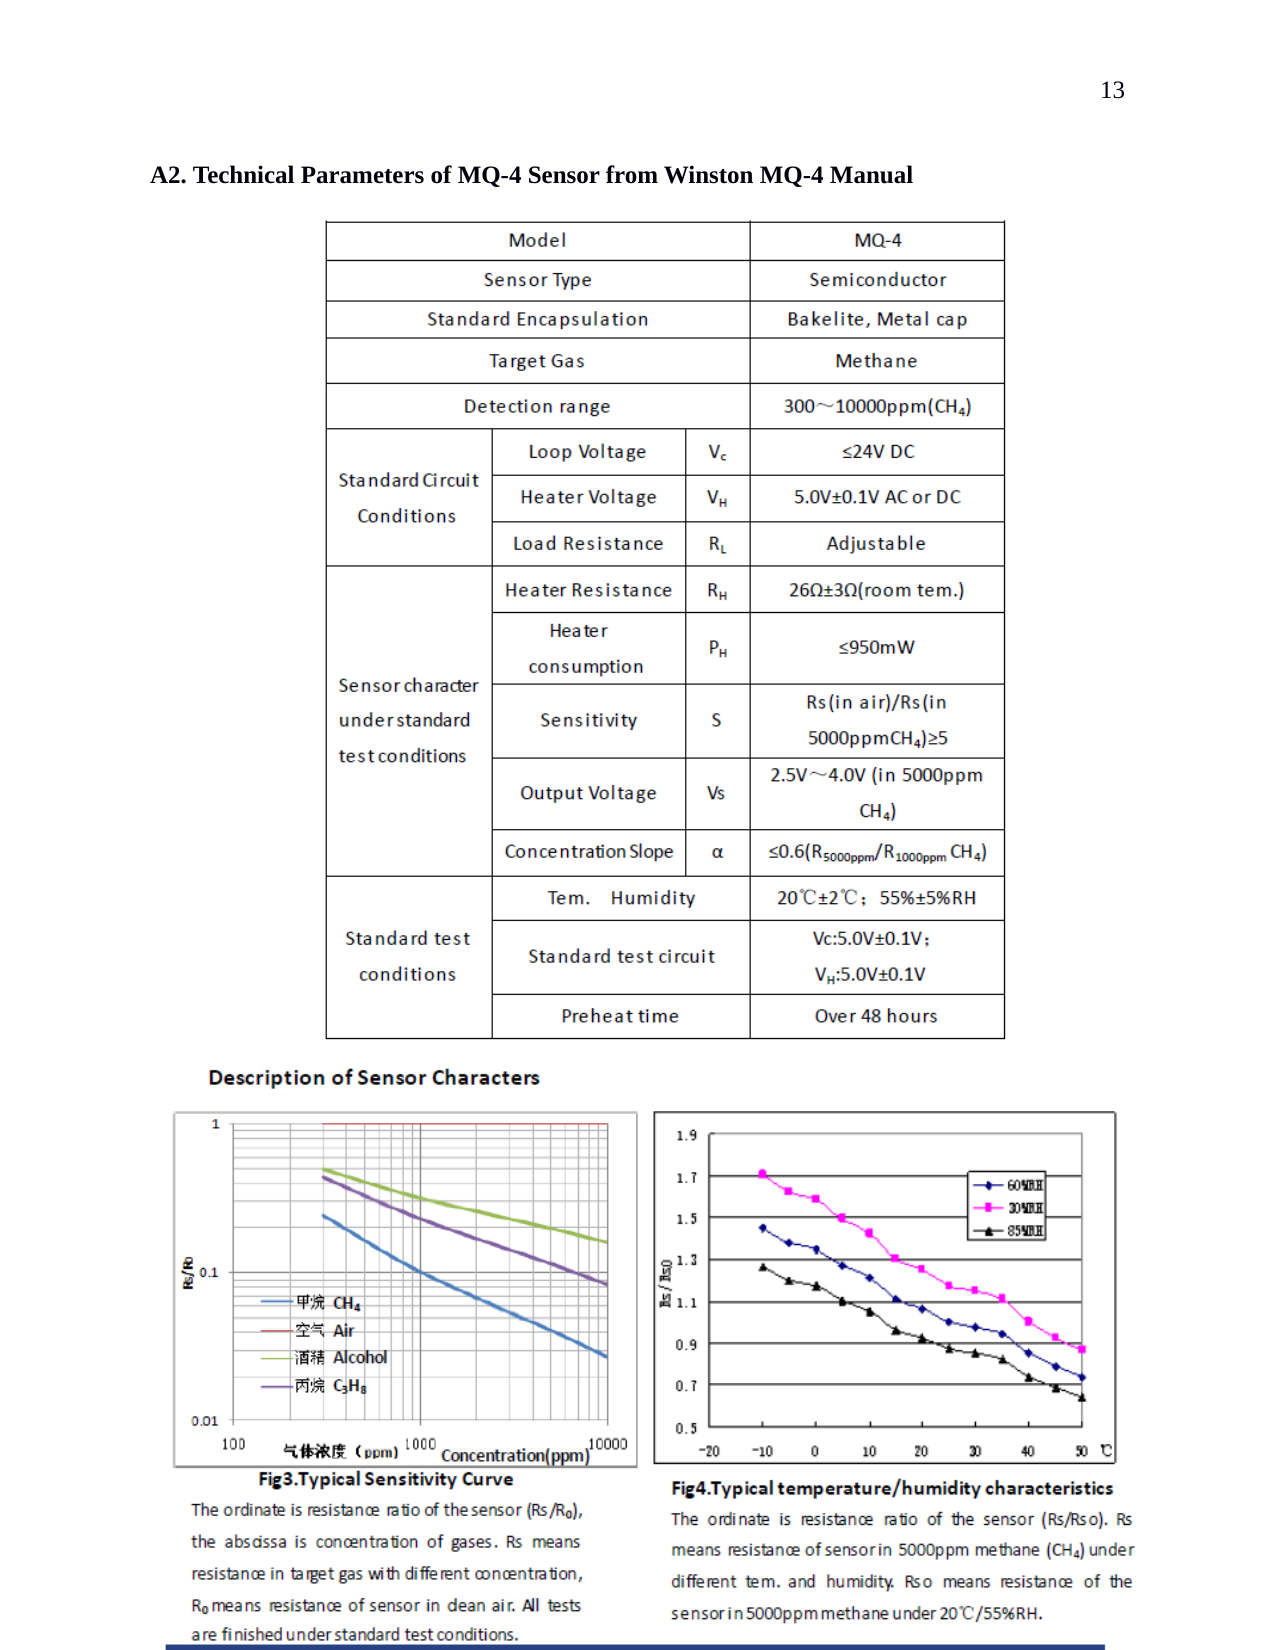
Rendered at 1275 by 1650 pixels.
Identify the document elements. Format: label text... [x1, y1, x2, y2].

text A2. Technical Parameters of MQ-4 Sensor from Winston MQ-4 Manual [150, 160, 1125, 189]
picture [321, 217, 1010, 1044]
picture [165, 1053, 1141, 1650]
